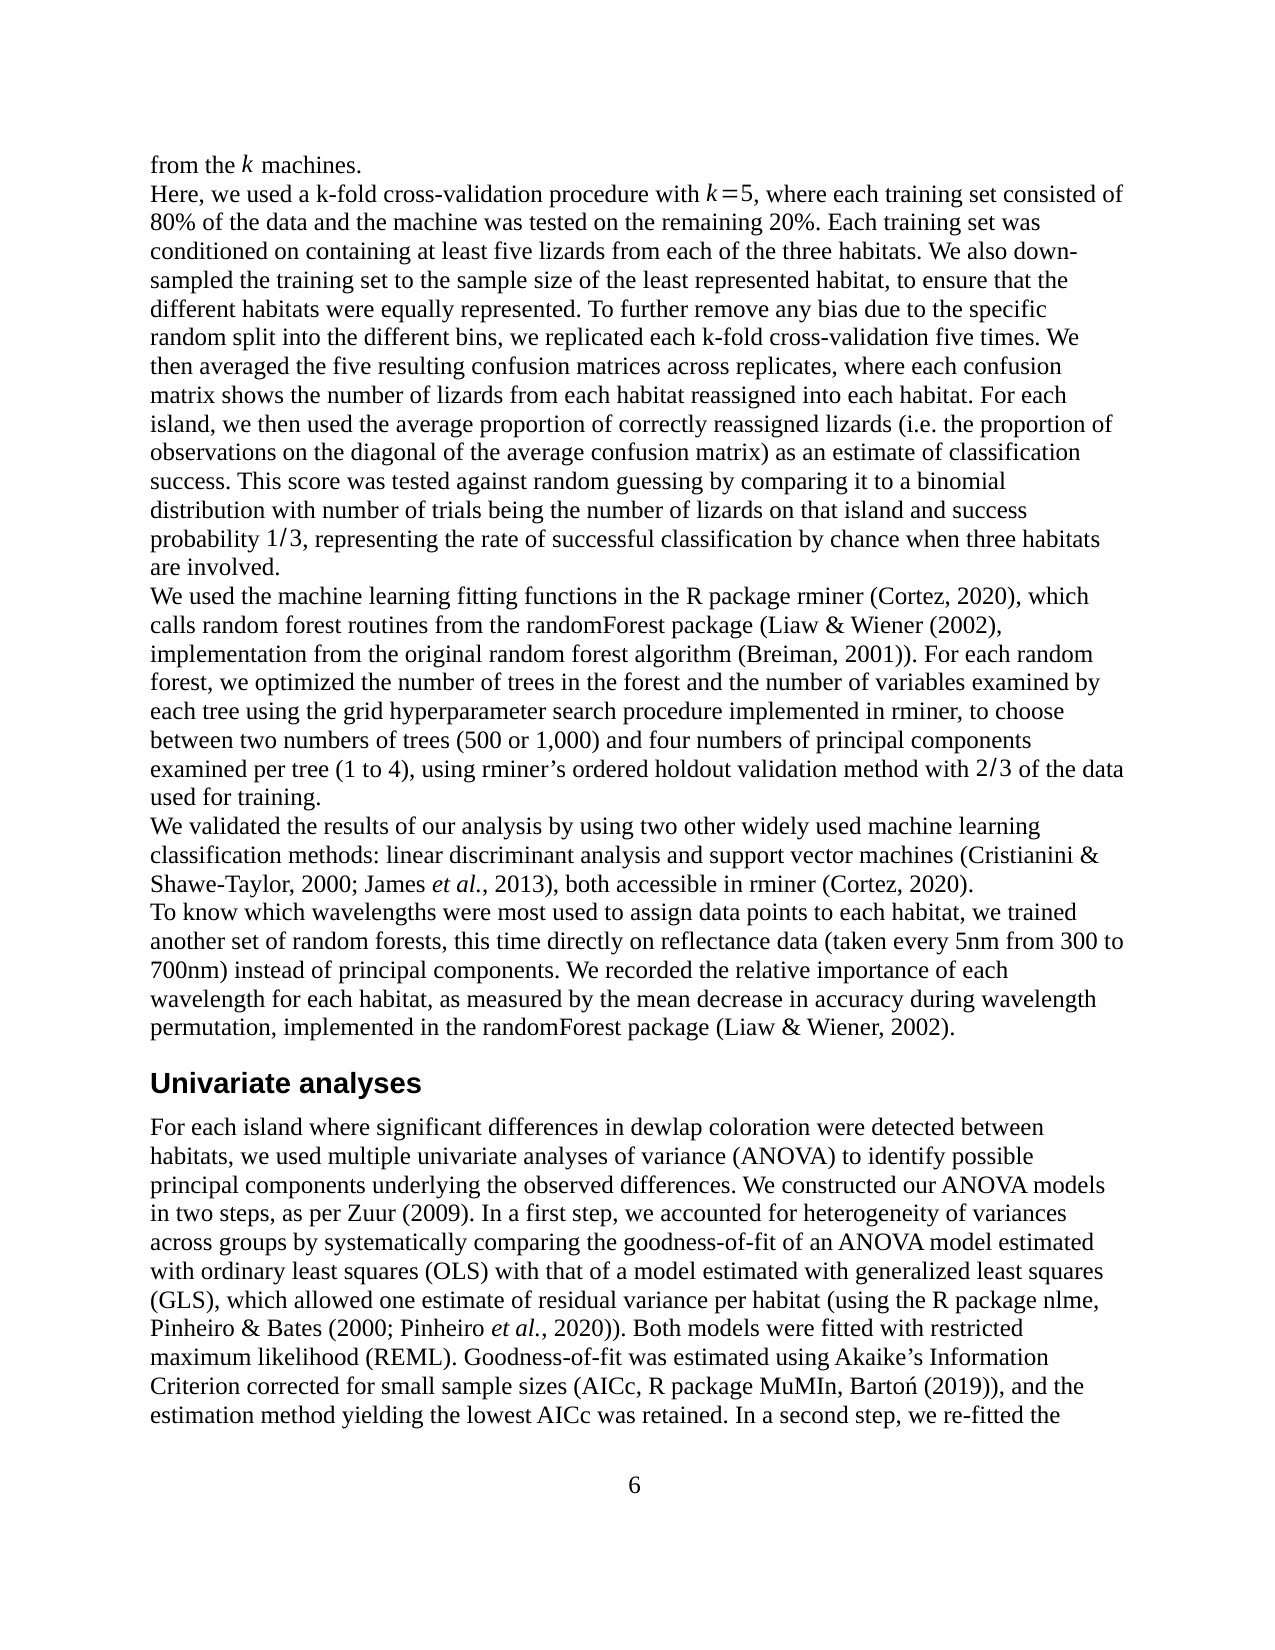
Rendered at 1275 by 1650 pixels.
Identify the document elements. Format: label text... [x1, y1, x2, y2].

subtitle Univariate analyses [150, 1066, 1125, 1100]
text For each island where significant differences in dewlap coloration were detected between habitats, we used multiple univariate analyses of variance (ANOVA) to identify possible principal components underlying the observed differences. We constructed our ANOVA models in two steps, as per Zuur (2009). In a first step, we accounted for heterogeneity of variances across groups by systematically comparing the goodness-of-fit of an ANOVA model estimated with ordinary least squares (OLS) with that of a model estimated with generalized least squares (GLS), which allowed one estimate of residual variance per habitat (using the R package nlme, Pinheiro & Bates (2000; Pinheiro et al., 2020)). Both models were fitted with restricted maximum likelihood (REML). Goodness-of-fit was estimated using Akaike’s Information Criterion corrected for small sample sizes (AICc, R package MuMIn, Bartoń (2019)), and the estimation method yielding the lowest AICc was retained. In a second step, we re-fitted the [150, 1112, 1125, 1428]
text We performed a machine learning classification analysis on the first four principal components within each island separately, using random forests (Breiman, 2001). Random forests are a versatile, intuitive, and powerful algorithm commonly used in machine learning, using decision trees to predict the labels of particular observations based on their multivariate coordinates. These coordinates, or variables, are passed through a series of successive decision nodes, each examining a given variable of any given observation (James et al., 2013). The prediction for each observation is an aggregate over a large number of decision trees, each tree being trained on a subset of observations sampled with replacement from the dataset, and each tree being allowed to examine only a subset of the variables. This allows the random forest to overcome the individual errors of all trees in the predictions it makes. To detect differences in dewlap coloration between habitats, we measured the success of random forests in reassigning individual lizards to their correct habitat of origin, based solely on their principal component scores. In machine learning, this so-called cross-validation procedure is typically done in two steps (James et al., 2013). First, a random forest is trained in recognizing features of dewlap coloration most associated with the different habitats, by being presented with multiple observations, making predictions about them, and updating its own decision rules based on whether the prediction deviates from the truth. Then, once trained, the patterns that the random forest has learned to recognize are tested by presenting new, previously unseen observations to the random forest, and measuring the proportion of correct predictions. This proportion, or success score, can then be statistically assessed against random guessing using a binomial test. The cross-validation procedure requires that the data be split into a training set and a testing set. To remove any bias due to the set that is being sampled for training, it is common practice to use k-fold cross-validation (James et al., 2013), where the data are split into random bins and independent machines are trained, each taking one of the bins as a testing set and the rest for training, and where classification success is measured by summing all correct classifications from the machines. Here, we used a k-fold cross-validation procedure with , where each training set consisted of 80% of the data and the machine was tested on the remaining 20%. Each training set was conditioned on containing at least five lizards from each of the three habitats. We also down-sampled the training set to the sample size of the least represented habitat, to ensure that the different habitats were equally represented. To further remove any bias due to the specific random split into the different bins, we replicated each k-fold cross-validation five times. We then averaged the five resulting confusion matrices across replicates, where each confusion matrix shows the number of lizards from each habitat reassigned into each habitat. For each island, we then used the average proportion of correctly reassigned lizards (i.e. the proportion of observations on the diagonal of the average confusion matrix) as an estimate of classification success. This score was tested against random guessing by comparing it to a binomial distribution with number of trials being the number of lizards on that island and success probability , representing the rate of successful classification by chance when three habitats are involved. We used the machine learning fitting functions in the R package rminer (Cortez, 2020), which calls random forest routines from the randomForest package (Liaw & Wiener (2002), implementation from the original random forest algorithm (Breiman, 2001)). For each random forest, we optimized the number of trees in the forest and the number of variables examined by each tree using the grid hyperparameter search procedure implemented in rminer, to choose between two numbers of trees (500 or 1,000) and four numbers of principal components examined per tree (1 to 4), using rminer’s ordered holdout validation method with of the data used for training. We validated the results of our analysis by using two other widely used machine learning classification methods: linear discriminant analysis and support vector machines (Cristianini & Shawe-Taylor, 2000; James et al., 2013), both accessible in rminer (Cortez, 2020). To know which wavelengths were most used to assign data points to each habitat, we trained another set of random forests, this time directly on reflectance data (taken every 5nm from 300 to 700nm) instead of principal components. We recorded the relative importance of each wavelength for each habitat, as measured by the mean decrease in accuracy during wavelength permutation, implemented in the randomForest package (Liaw & Wiener, 2002). [150, 150, 1125, 1041]
